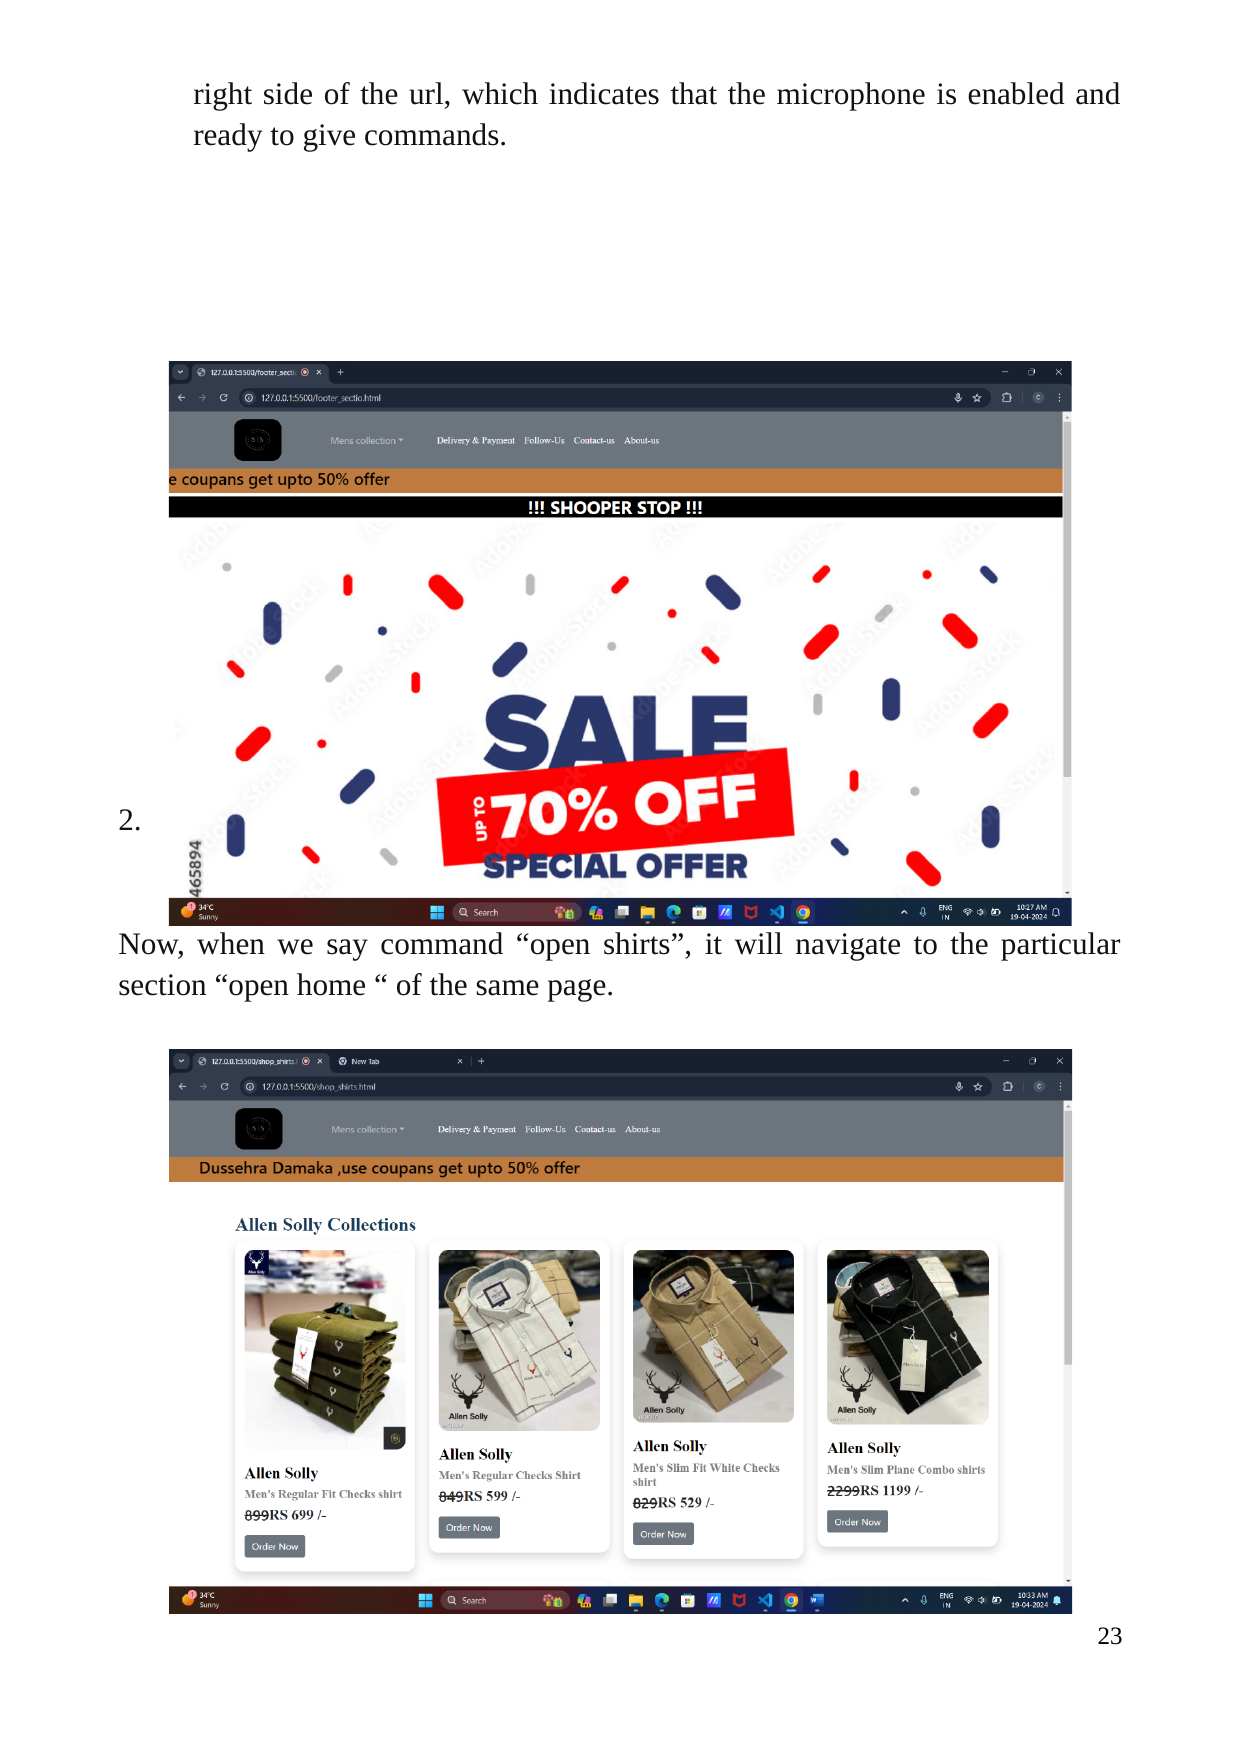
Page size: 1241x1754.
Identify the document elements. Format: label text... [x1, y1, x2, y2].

text 2. Now, when we say command “open shirts”, it will navigate to the particular section “open home “ of the same page. [118, 801, 1122, 1003]
list right side of the url, which indicates that the microphone is enabled and ready to give commands. [156, 75, 1122, 152]
